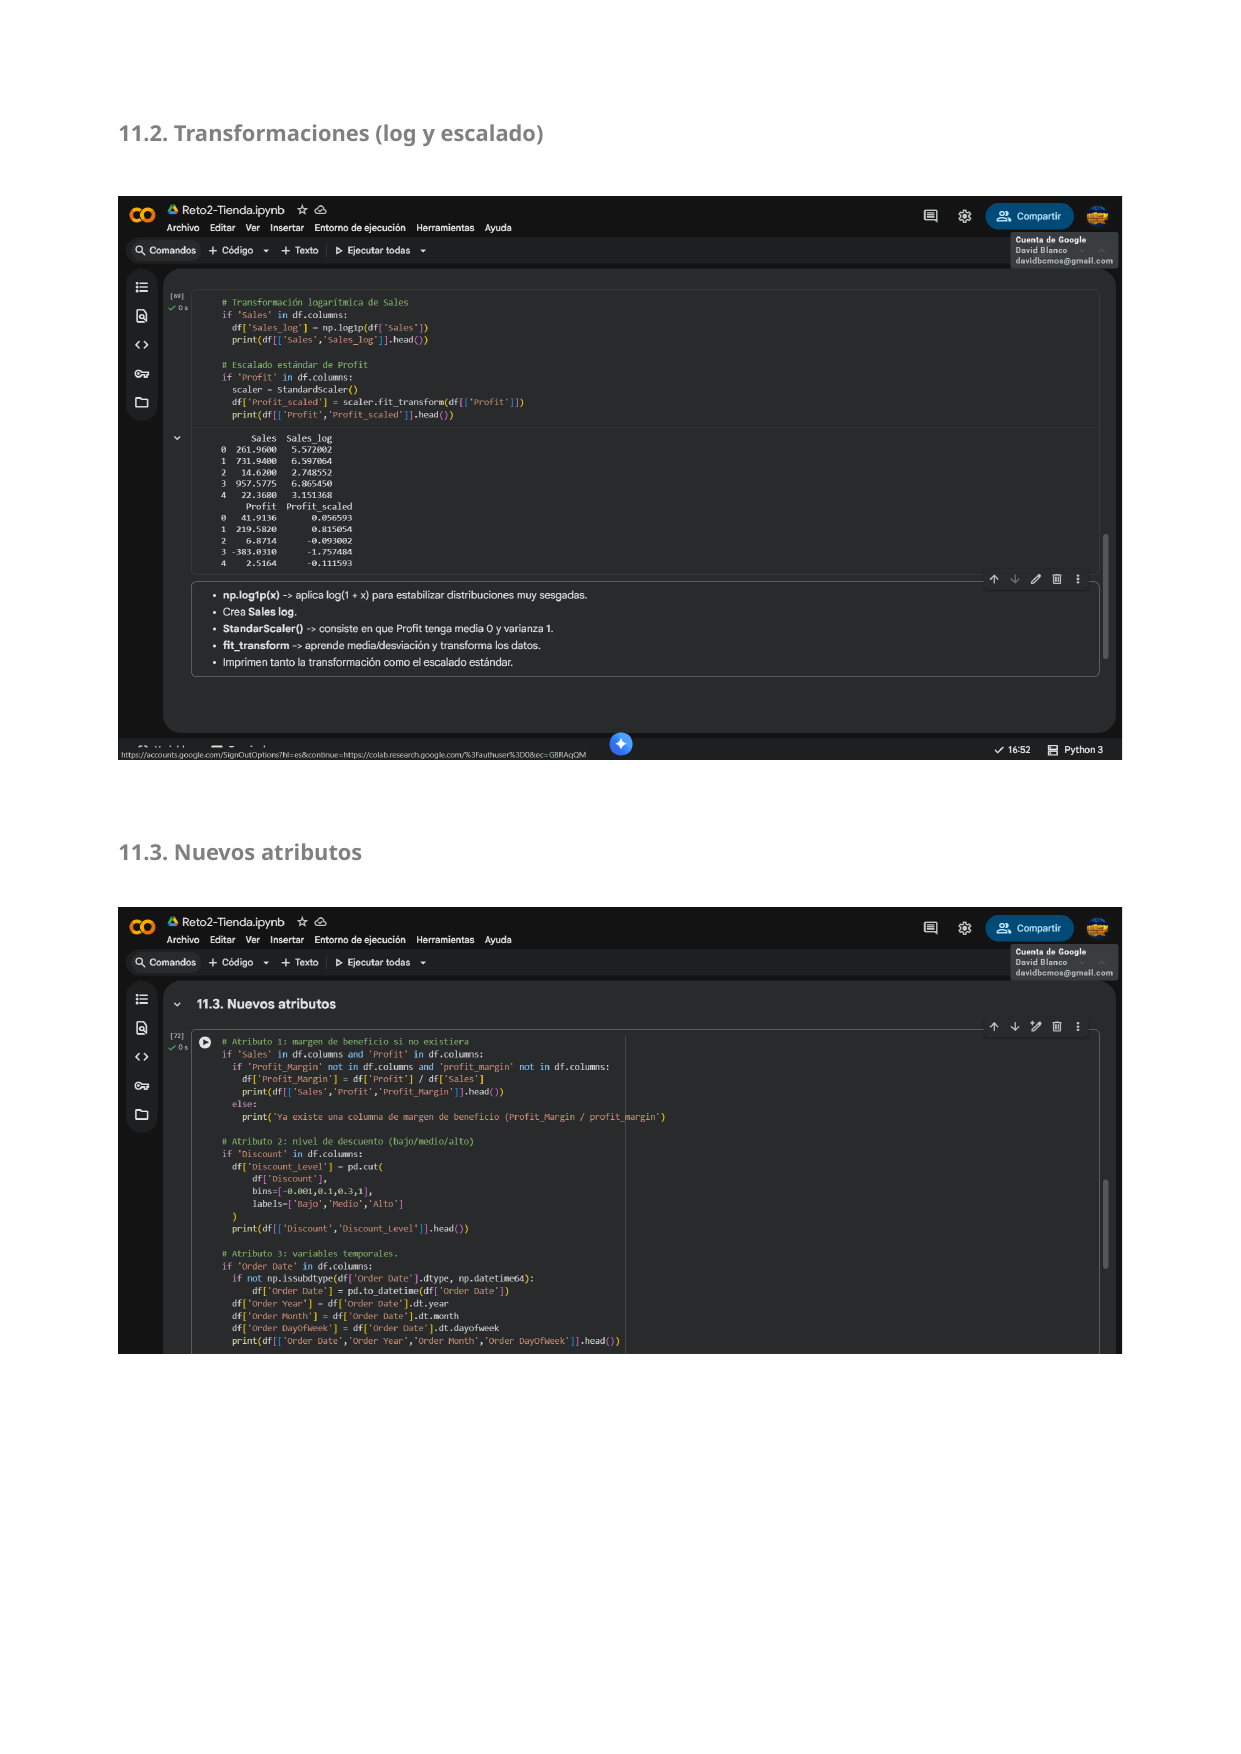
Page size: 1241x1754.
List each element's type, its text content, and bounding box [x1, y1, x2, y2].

text 11.3. Nuevos atributos [118, 837, 1122, 867]
text 11.2. Transformaciones (log y escalado) [118, 118, 1122, 148]
picture [118, 196, 1123, 760]
picture [118, 907, 1123, 1354]
